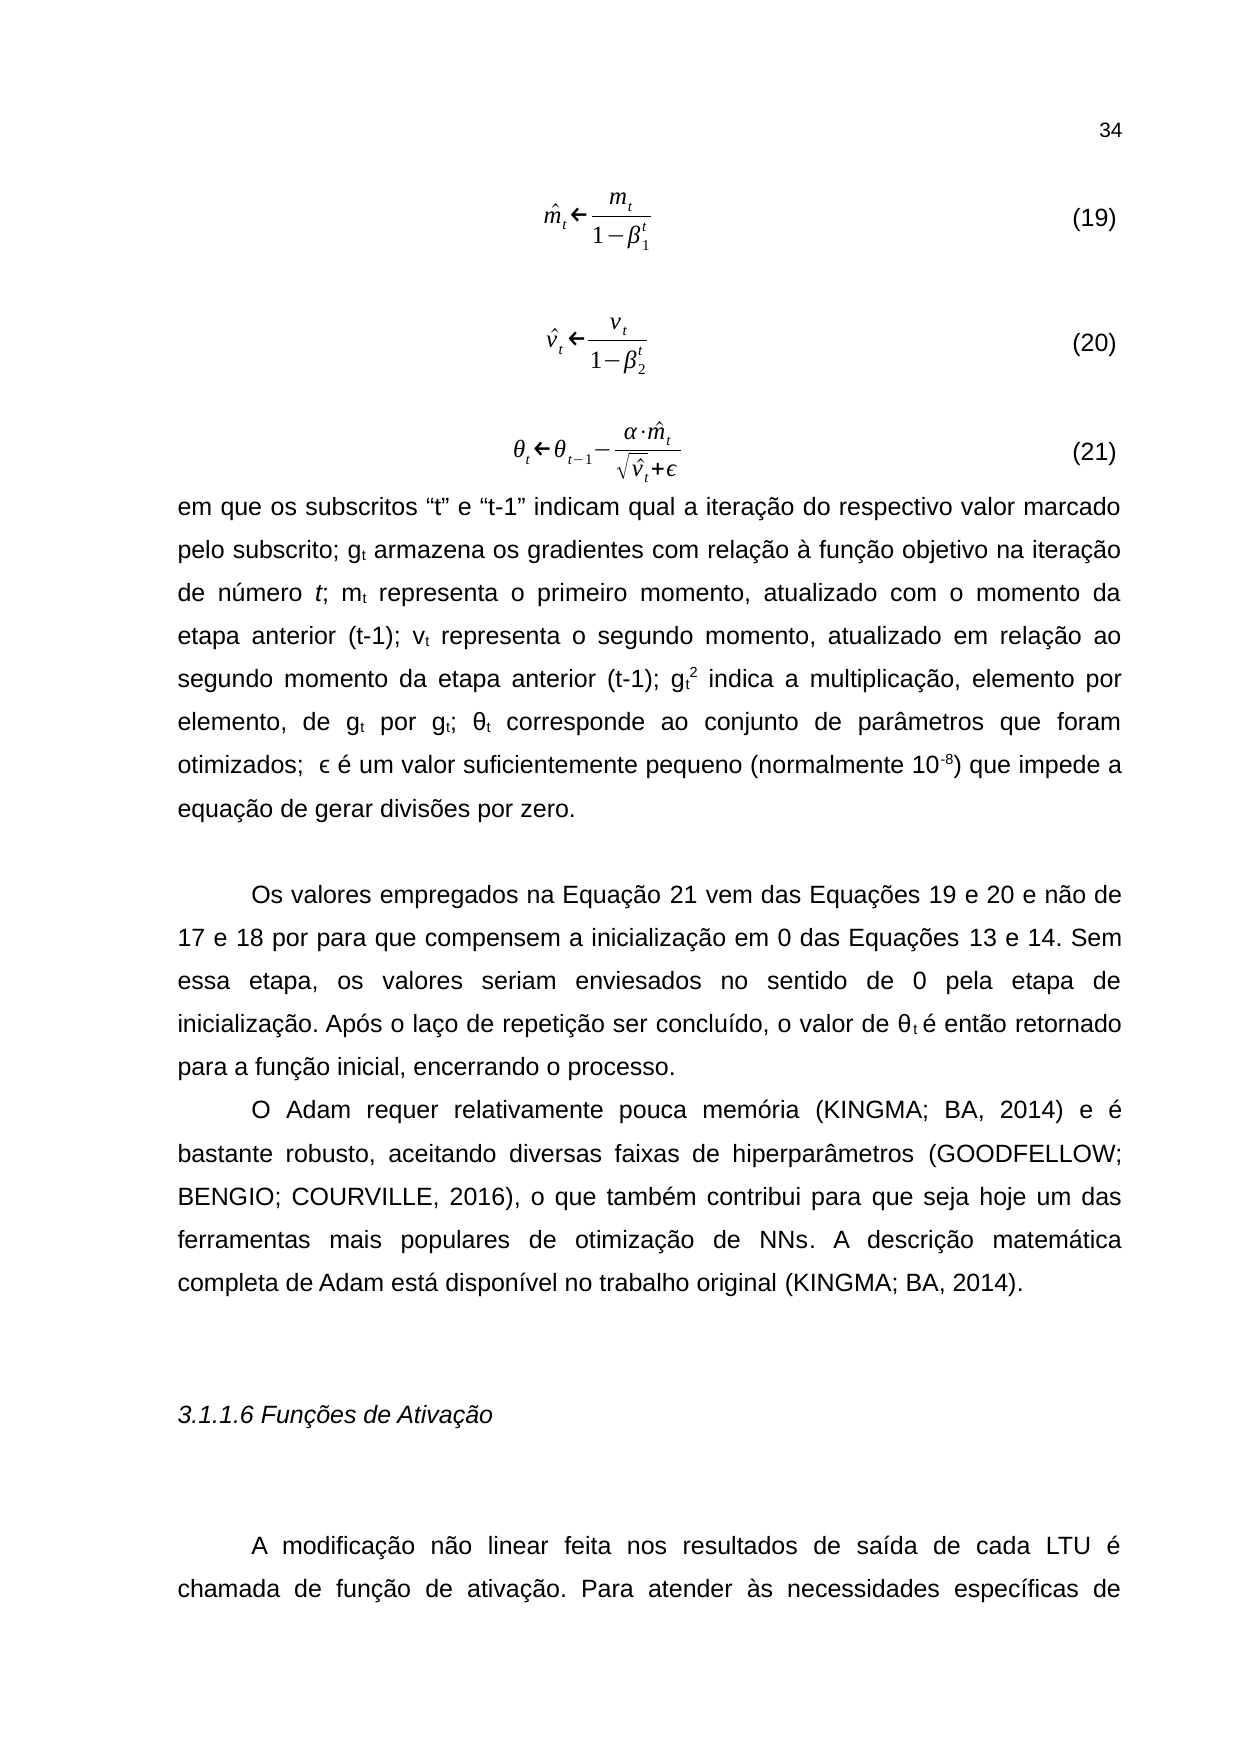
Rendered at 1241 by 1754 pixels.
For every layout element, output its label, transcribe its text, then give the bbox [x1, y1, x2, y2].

text O Adam requer relativamente pouca memória (KINGMA; BA, 2014) e é bastante robusto, aceitando diversas faixas de hiperparâmetros (GOODFELLOW; BENGIO; COURVILLE, 2016), o que também contribui para que seja hoje um das ferramentas mais populares de otimização de NNs. A descrição matemática completa de Adam está disponível no trabalho original (KINGMA; BA, 2014). [177, 1096, 1122, 1297]
table_header [177, 302, 1017, 383]
table_header (20) [1017, 302, 1122, 383]
text Os valores empregados na Equação 21 vem das Equações 19 e 20 e não de 17 e 18 por para que compensem a inicialização em 0 das Equações 13 e 14. Sem essa etapa, os valores seriam enviesados no sentido de 0 pela etapa de inicialização. Após o laço de repetição ser concluído, o valor de θt é então retornado para a função inicial, encerrando o processo. [177, 880, 1122, 1081]
table_header (19) [1017, 177, 1122, 258]
text em que os subscritos “t” e “t-1” indicam qual a iteração do respectivo valor marcado pelo subscrito; gt armazena os gradientes com relação à função objetivo na iteração de número t; mt representa o primeiro momento, atualizado com o momento da etapa anterior (t-1); vt representa o segundo momento, atualizado em relação ao segundo momento da etapa anterior (t-1); gt2 indica a multiplicação, elemento por elemento, de gt por gt; θt corresponde ao conjunto de parâmetros que foram otimizados; ϵ é um valor suficientemente pequeno (normalmente 10-8) que impede a equação de gerar divisões por zero. [177, 492, 1122, 822]
table_header [177, 177, 1017, 258]
text A modificação não linear feita nos resultados de saída de cada LTU é chamada de função de ativação. Para atender às necessidades específicas de [177, 1531, 1122, 1603]
table_header (21) [1017, 412, 1122, 492]
subtitle Funções de Ativação [177, 1400, 1122, 1428]
table_header [177, 412, 1017, 492]
